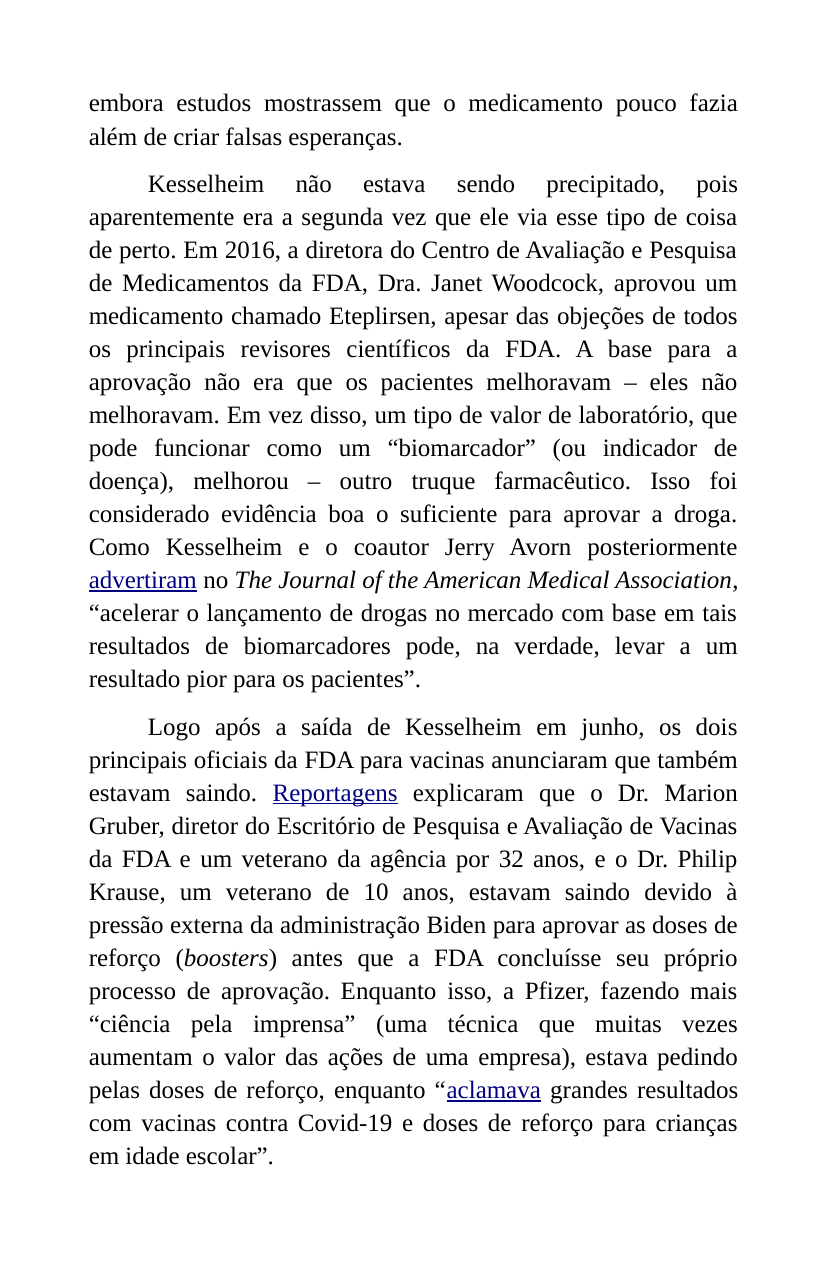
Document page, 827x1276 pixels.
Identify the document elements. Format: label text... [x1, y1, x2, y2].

text Logo após a saída de Kesselheim em junho, os dois principais oficiais da FDA para vacinas anunciaram que também estavam saindo. Reportagens explicaram que o Dr. Marion Gruber, diretor do Escritório de Pesquisa e Avaliação de Vacinas da FDA e um veterano da agência por 32 anos, e o Dr. Philip Krause, um veterano de 10 anos, estavam saindo devido à pressão externa da administração Biden para aprovar as doses de reforço (boosters) antes que a FDA concluísse seu próprio processo de aprovação. Enquanto isso, a Pfizer, fazendo mais “ciência pela imprensa” (uma técnica que muitas vezes aumentam o valor das ações de uma empresa), estava pedindo pelas doses de reforço, enquanto “aclamava grandes resultados com vacinas contra Covid-19 e doses de reforço para crianças em idade escolar”. [88, 712, 738, 1170]
text embora estudos mostrassem que o medicamento pouco fazia além de criar falsas esperanças. [88, 88, 738, 150]
text Kesselheim não estava sendo precipitado, pois aparentemente era a segunda vez que ele via esse tipo de coisa de perto. Em 2016, a diretora do Centro de Avaliação e Pesquisa de Medicamentos da FDA, Dra. Janet Woodcock, aprovou um medicamento chamado Eteplirsen, apesar das objeções de todos os principais revisores científicos da FDA. A base para a aprovação não era que os pacientes melhoravam – eles não melhoravam. Em vez disso, um tipo de valor de laboratório, que pode funcionar como um “biomarcador” (ou indicador de doença), melhorou – outro truque farmacêutico. Isso foi considerado evidência boa o suficiente para aprovar a droga. Como Kesselheim e o coautor Jerry Avorn posteriormente advertiram no The Journal of the American Medical Association, “acelerar o lançamento de drogas no mercado com base em tais resultados de biomarcadores pode, na verdade, levar a um resultado pior para os pacientes”. [88, 169, 738, 693]
